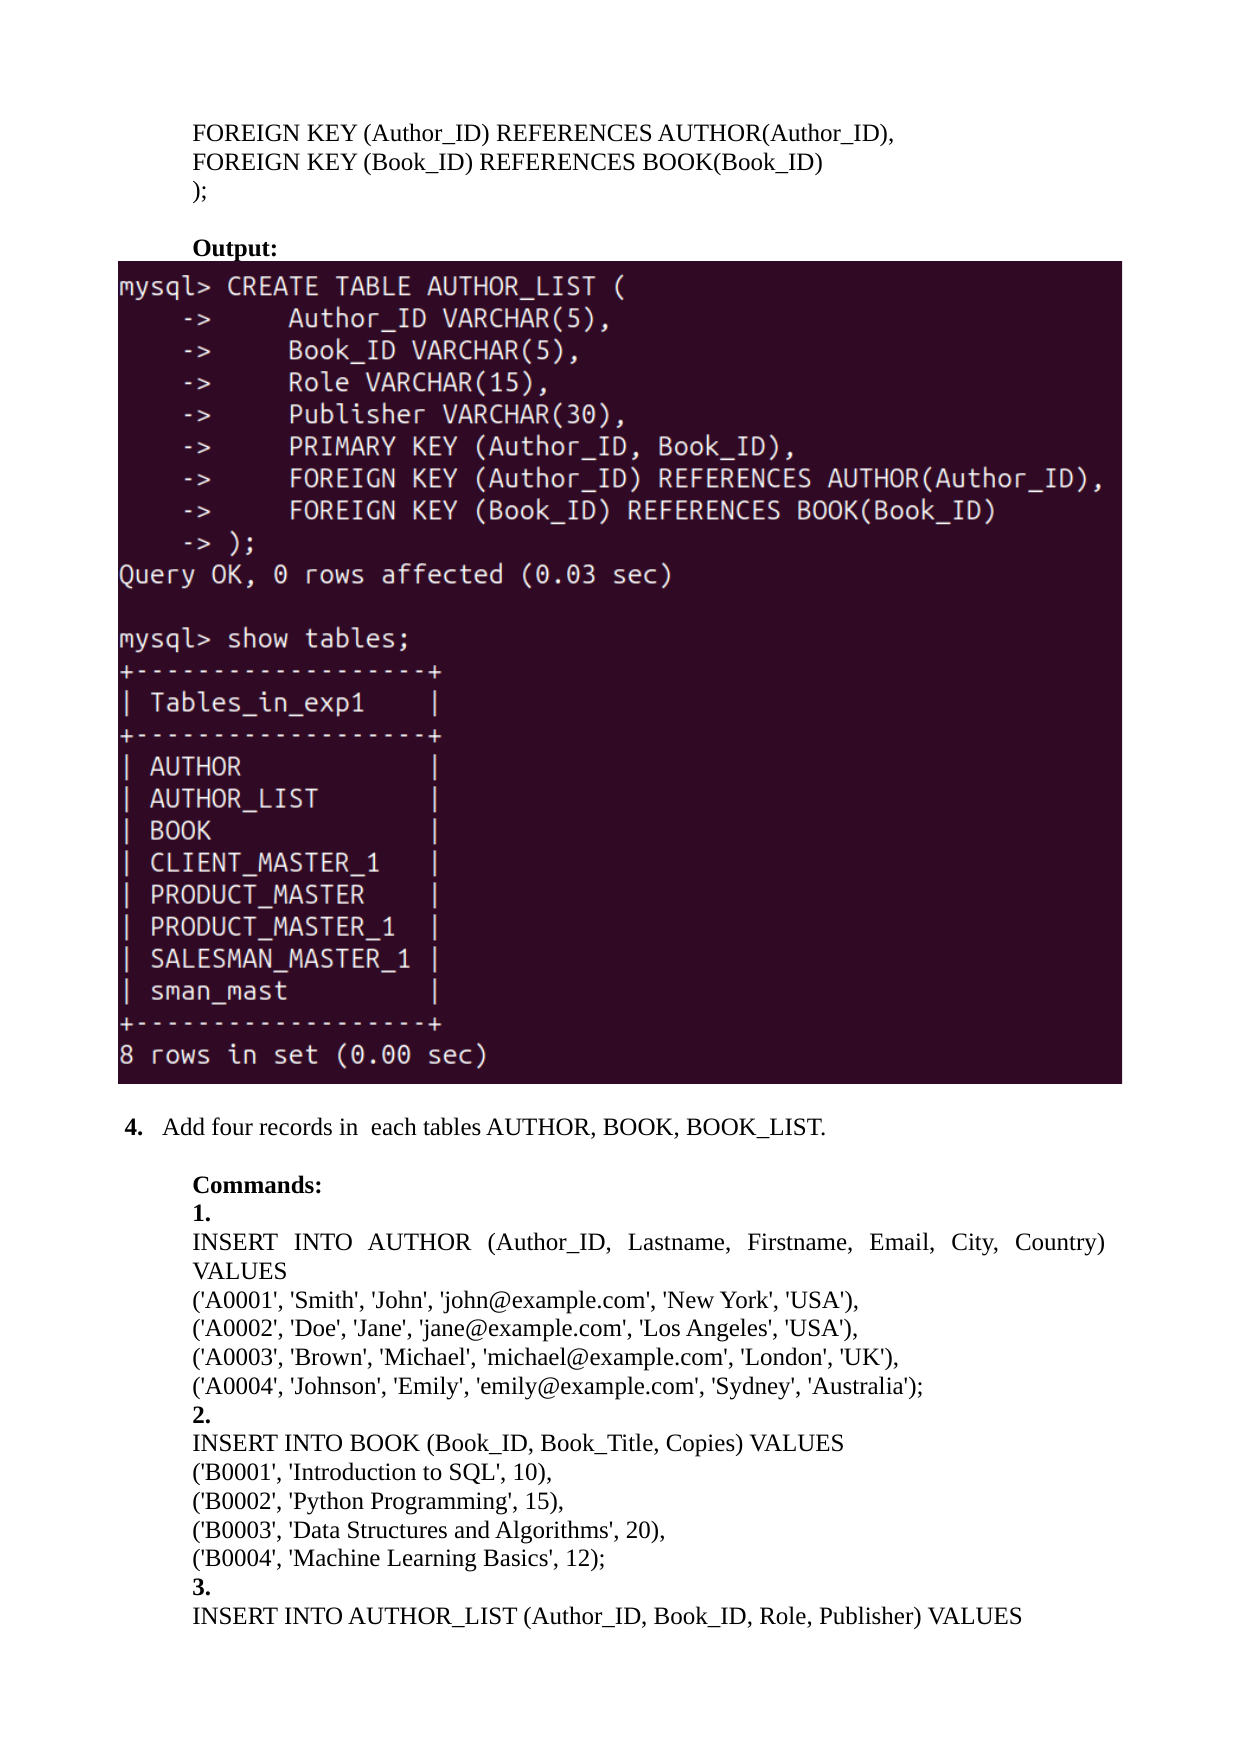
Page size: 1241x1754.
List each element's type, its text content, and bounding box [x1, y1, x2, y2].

text 2. [118, 1400, 1122, 1428]
text ('B0002', 'Python Programming', 15), [118, 1486, 1122, 1515]
text 3. [118, 1572, 1122, 1601]
text ('A0001', 'Smith', 'John', 'john@example.com', 'New York', 'USA'), [118, 1285, 1122, 1313]
text INSERT INTO AUTHOR (Author_ID, Lastname, Firstname, Email, City, Country) VALUES [118, 1227, 1122, 1285]
text INSERT INTO BOOK (Book_ID, Book_Title, Copies) VALUES [118, 1428, 1122, 1457]
text ('B0001', 'Introduction to SQL', 10), [118, 1457, 1122, 1486]
text FOREIGN KEY (Book_ID) REFERENCES BOOK(Book_ID) [118, 147, 1122, 176]
text ('A0002', 'Doe', 'Jane', 'jane@example.com', 'Los Angeles', 'USA'), [118, 1313, 1122, 1342]
list Add four records in each tables AUTHOR, BOOK, BOOK_LIST. [124, 1112, 1122, 1141]
text Output: [118, 233, 1122, 261]
text ); [118, 176, 1122, 204]
text ('B0004', 'Machine Learning Basics', 12); [118, 1543, 1122, 1572]
text FOREIGN KEY (Author_ID) REFERENCES AUTHOR(Author_ID), [118, 118, 1122, 147]
text ('A0003', 'Brown', 'Michael', 'michael@example.com', 'London', 'UK'), [118, 1342, 1122, 1371]
text INSERT INTO AUTHOR_LIST (Author_ID, Book_ID, Role, Publisher) VALUES [118, 1601, 1122, 1630]
text 1. [118, 1198, 1122, 1227]
text Commands: [118, 1170, 1122, 1198]
text ('A0004', 'Johnson', 'Emily', 'emily@example.com', 'Sydney', 'Australia'); [118, 1371, 1122, 1400]
picture [118, 261, 1123, 1084]
text ('B0003', 'Data Structures and Algorithms', 20), [118, 1515, 1122, 1543]
